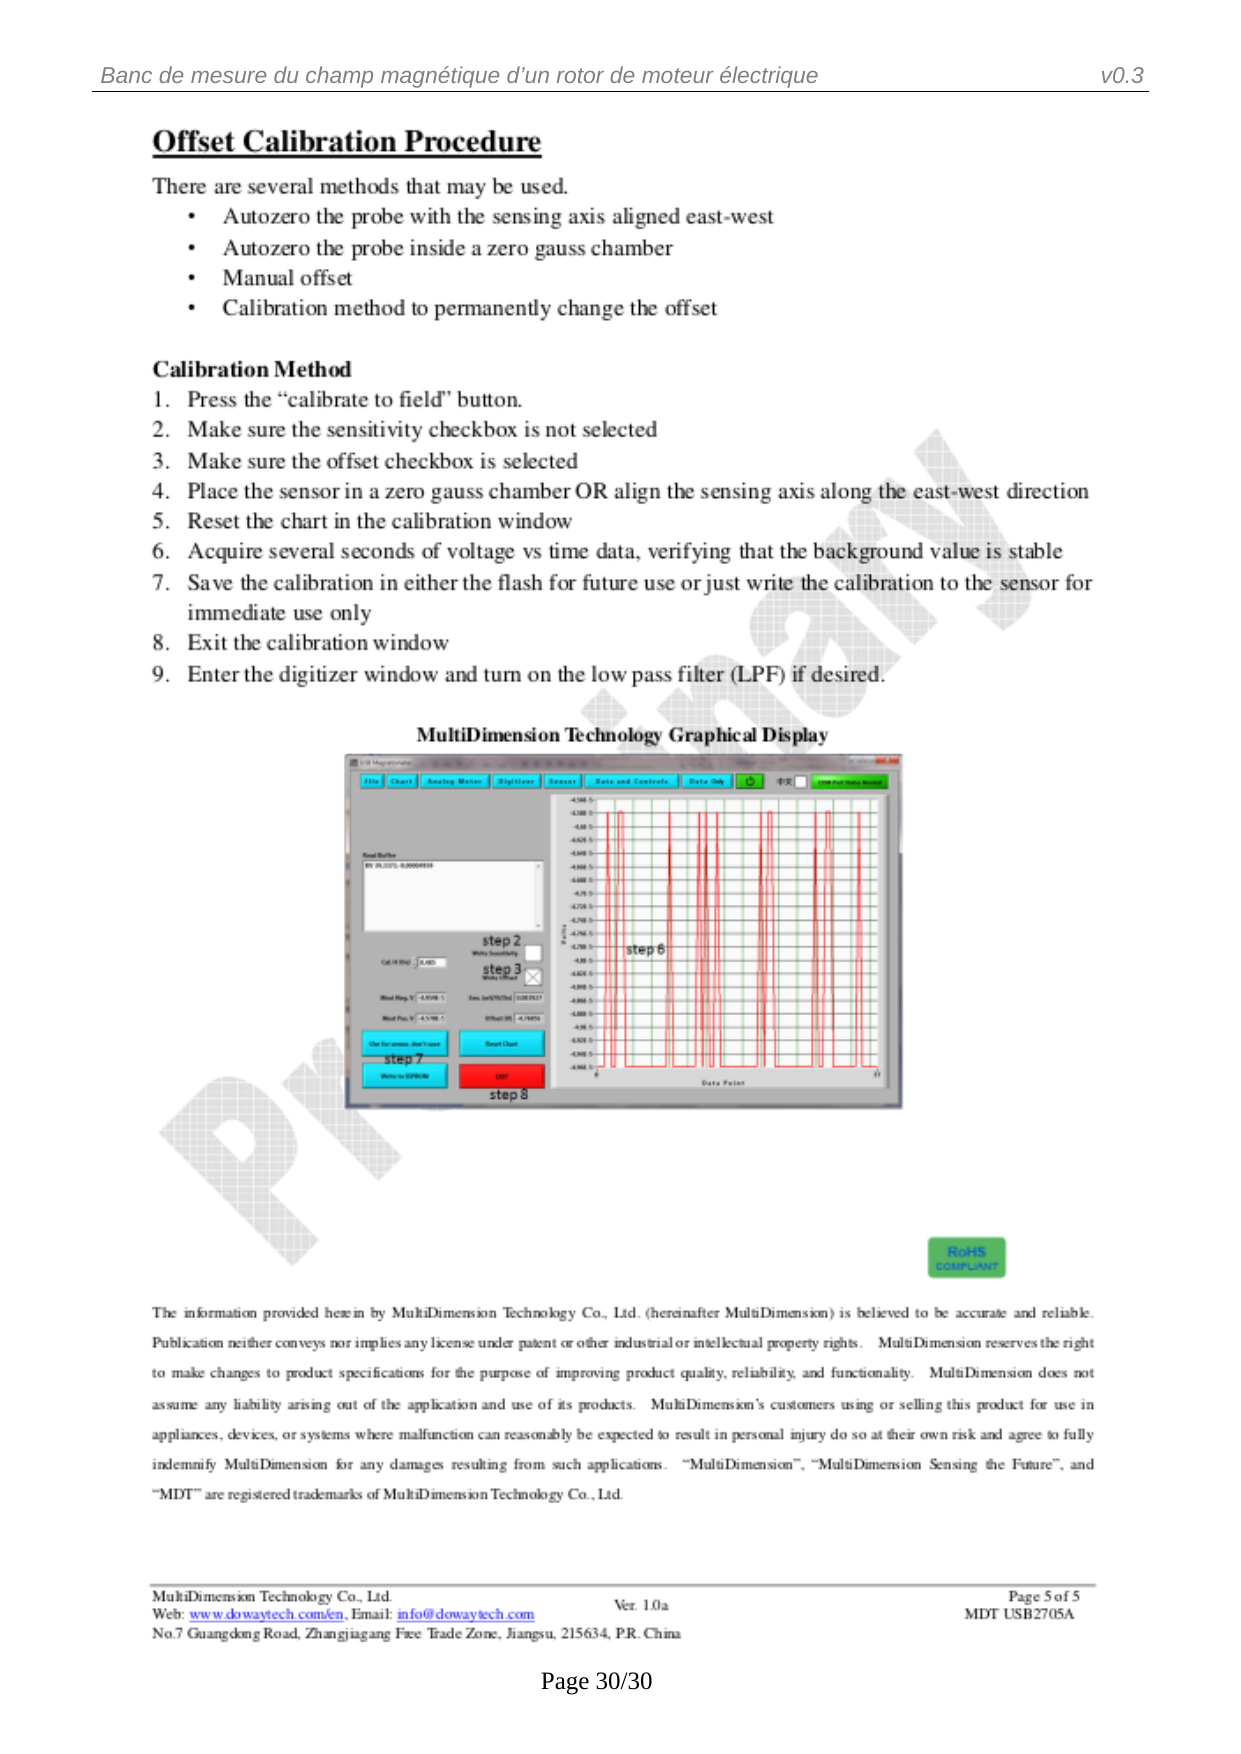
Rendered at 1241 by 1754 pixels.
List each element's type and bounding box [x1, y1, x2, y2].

picture [135, 120, 1106, 1644]
